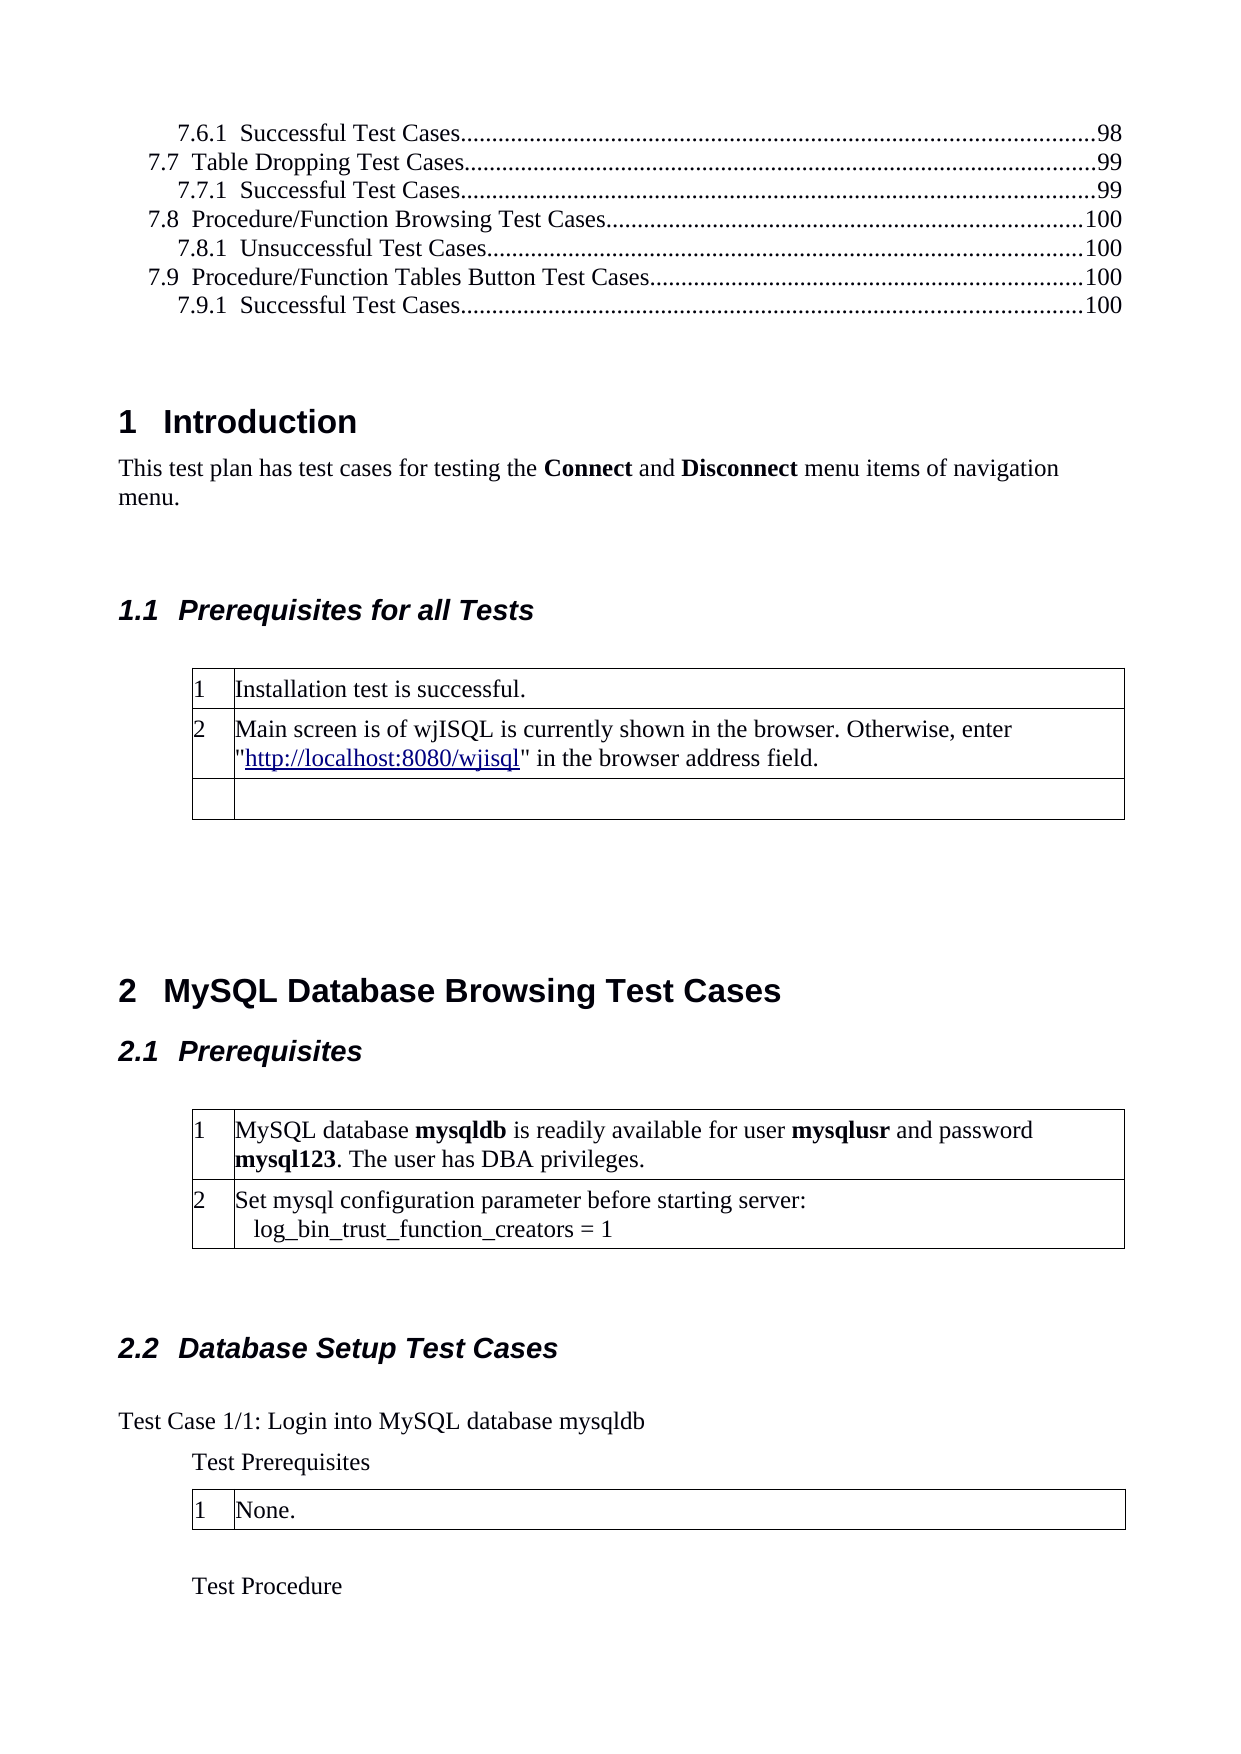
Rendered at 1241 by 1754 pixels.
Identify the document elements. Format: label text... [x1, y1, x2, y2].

table_header 1 [193, 1490, 234, 1529]
text Test Prerequisites [118, 1447, 1122, 1476]
subtitle Prerequisites for all Tests [118, 593, 1122, 626]
text 7.9 Procedure/Function Tables Button Test Cases 100 [148, 262, 1122, 291]
text 7.7.1 Successful Test Cases 99 [177, 176, 1122, 204]
table_cell 2 [193, 1180, 234, 1248]
text 7.8.1 Unsuccessful Test Cases 100 [177, 233, 1122, 262]
table_cell Set mysql configuration parameter before starting server: log_bin_trust_function_creators = 1 [235, 1180, 1124, 1248]
table_cell Main screen is of wjISQL is currently shown in the browser. Otherwise, enter "http://localhost:8080/wjisql" in the browser address field. [235, 709, 1124, 778]
text This test plan has test cases for testing the Connect and Disconnect menu items of navigation menu. [118, 453, 1122, 510]
text 7.8 Procedure/Function Browsing Test Cases 100 [148, 204, 1122, 233]
subtitle Prerequisites [118, 1034, 1122, 1068]
subtitle Introduction [118, 402, 1122, 440]
table_header None. [235, 1490, 1125, 1529]
table_header Installation test is successful. [235, 669, 1124, 708]
subtitle MySQL Database Browsing Test Cases [118, 971, 1122, 1009]
text Test Procedure [118, 1571, 1122, 1600]
text 7.6.1 Successful Test Cases 98 [177, 118, 1122, 147]
table_header 1 [193, 669, 234, 708]
text Test Case 1/1: Login into MySQL database mysqldb [118, 1406, 1122, 1435]
text 7.9.1 Successful Test Cases 100 [177, 291, 1122, 319]
table_cell 2 [193, 709, 234, 778]
text 7.7 Table Dropping Test Cases 99 [148, 147, 1122, 176]
table_cell [235, 779, 1124, 818]
subtitle Database Setup Test Cases [118, 1331, 1122, 1365]
table_cell [193, 779, 234, 818]
table_header 1 [193, 1110, 234, 1179]
table_header MySQL database mysqldb is readily available for user mysqlusr and password mysql123. The user has DBA privileges. [235, 1110, 1124, 1179]
